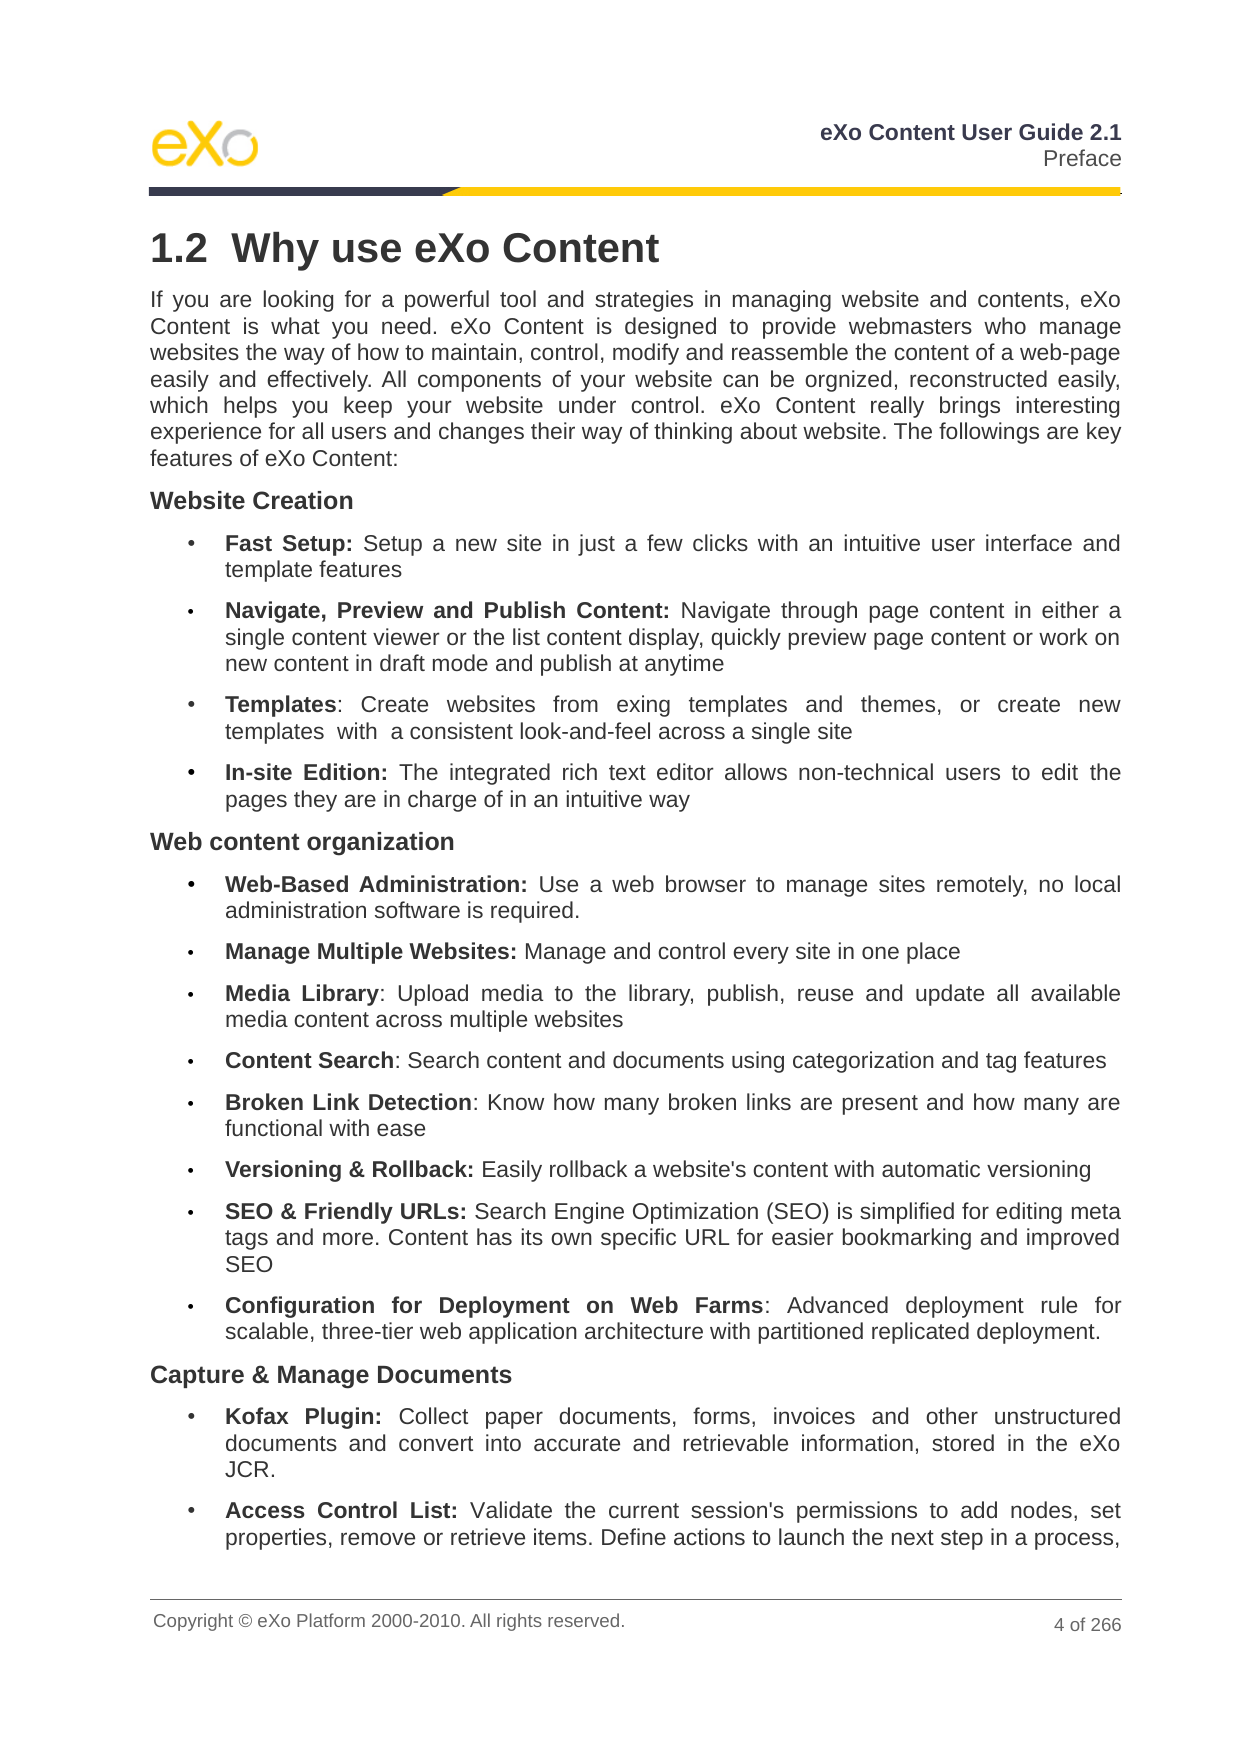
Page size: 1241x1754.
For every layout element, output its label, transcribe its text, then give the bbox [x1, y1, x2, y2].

list Navigate, Preview and Publish Content: Navigate through page content in either a single content viewer or the list content display, quickly preview page content or work on new content in draft mode and publish at anytime [187, 597, 1122, 676]
list Configuration for Deployment on Web Farms: Advanced deployment rule for scalable, three-tier web application architecture with partitioned replicated deployment. [187, 1292, 1122, 1344]
text Website Creation [150, 486, 1122, 515]
list Manage Multiple Websites: Manage and control every site in one place [187, 938, 1122, 965]
list Templates: Create websites from exing templates and themes, or create new templates with a consistent look-and-feel across a single site [187, 691, 1122, 744]
list Versioning & Rollback: Easily rollback a website's content with automatic versioning [187, 1156, 1122, 1183]
picture [148, 187, 1121, 196]
picture [152, 120, 259, 167]
list Media Library: Upload media to the library, publish, reuse and update all available media content across multiple websites [187, 980, 1122, 1032]
list SEO & Friendly URLs: Search Engine Optimization (SEO) is simplified for editing meta tags and more. Content has its own specific URL for easier bookmarking and improved SEO [187, 1198, 1122, 1277]
subtitle Why use eXo Content [150, 223, 1122, 271]
list Web-Based Administration: Use a web browser to manage sites remotely, no local administration software is required. [187, 871, 1122, 923]
text Capture & Manage Documents [150, 1359, 1122, 1388]
list Kofax Plugin: Collect paper documents, forms, invoices and other unstructured documents and convert into accurate and retrievable information, stored in the eXo JCR. [187, 1403, 1122, 1482]
list Fast Setup: Setup a new site in just a few clicks with an intuitive user interface and template features [187, 530, 1122, 582]
list Content Search: Search content and documents using categorization and tag features [187, 1047, 1122, 1074]
list Access Control List: Validate the current session's permissions to add nodes, set properties, remove or retrieve items. Define actions to launch the next step in a process, [187, 1497, 1122, 1550]
list In-site Edition: The integrated rich text editor allows non-technical users to edit the pages they are in charge of in an intuitive way [187, 759, 1122, 812]
list Broken Link Detection: Know how many broken links are present and how many are functional with ease [187, 1089, 1122, 1141]
list Web content organization [112, 827, 1122, 856]
text If you are looking for a powerful tool and strategies in managing website and contents, eXo Content is what you need. eXo Content is designed to provide webmasters who manage websites the way of how to maintain, control, modify and reassemble the content of a web-page easily and effectively. All components of your website can be orgnized, reconstructed easily, which helps you keep your website under control. eXo Content really brings interesting experience for all users and changes their way of thinking about website. The followings are key features of eXo Content: [150, 286, 1122, 471]
